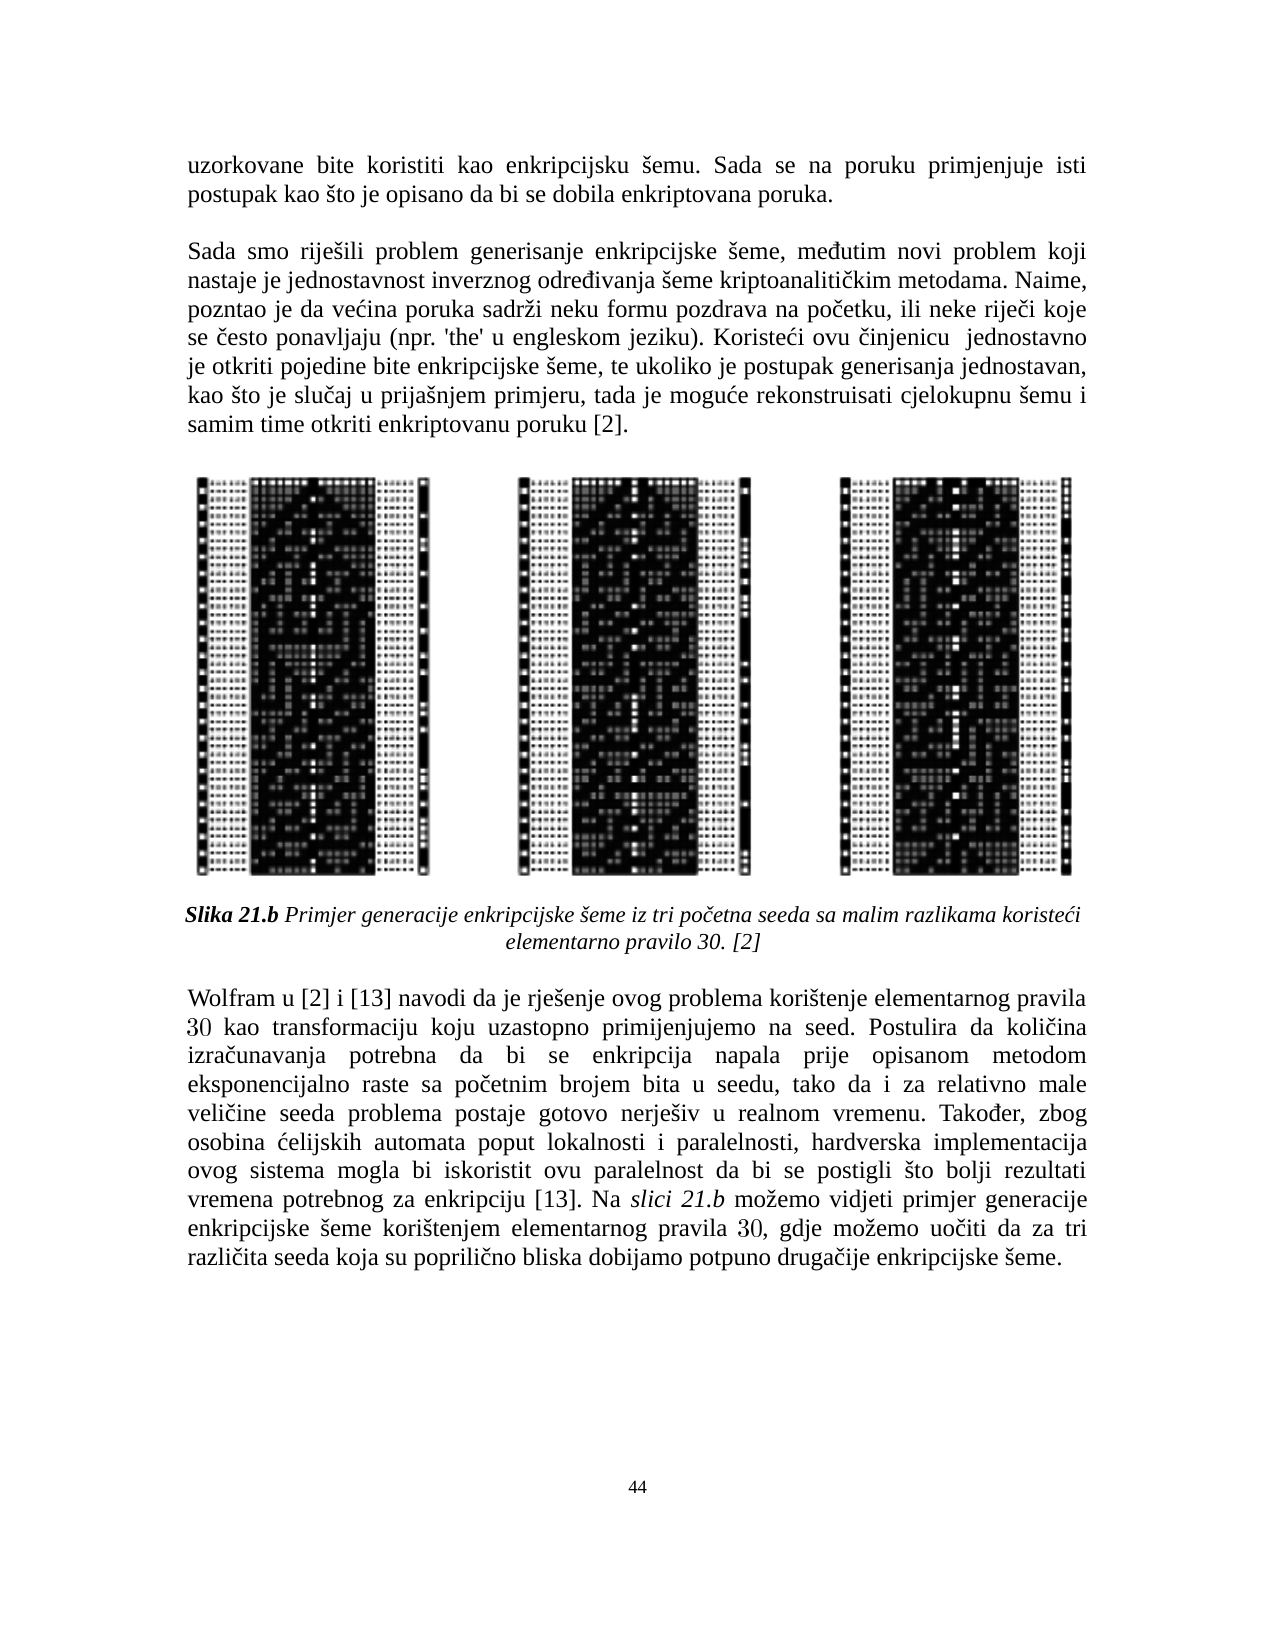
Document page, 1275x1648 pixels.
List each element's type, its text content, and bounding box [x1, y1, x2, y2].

picture [187, 1018, 211, 1036]
text Sada smo riješili problem generisanje enkripcijske šeme, međutim novi problem koji nastaje je jednostavnost inverznog određivanja šeme kriptoanalitičkim metodama. Naime, pozntao je da većina poruka sadrži neku formu pozdrava na početku, ili neke riječi koje se često ponavljaju (npr. 'the' u engleskom jeziku). Koristeći ovu činjenicu jednostavno je otkriti pojedine bite enkripcijske šeme, te ukoliko je postupak generisanja jednostavan, kao što je slučaj u prijašnjem primjeru, tada je moguće rekonstruisati cjelokupnu šemu i samim time otkriti enkriptovanu poruku [2]. [187, 236, 1088, 437]
text Slika 21.b Primjer generacije enkripcijske šeme iz tri početna seeda sa malim razlikama koristeći elementarno pravilo 30. [2] [184, 902, 1084, 954]
text Wolfram u [2] i [13] navodi da je rješenje ovog problema korištenje elementarnog pravila kao transformaciju koju uzastopno primijenjujemo na seed. Postulira da količina izračunavanja potrebna da bi se enkripcija napala prije opisanom metodom eksponencijalno raste sa početnim brojem bita u seedu, tako da i za relativno male veličine seeda problema postaje gotovo nerješiv u realnom vremenu. Također, zbog osobina ćelijskih automata poput lokalnosti i paralelnosti, hardverska implementacija ovog sistema mogla bi iskoristit ovu paralelnost da bi se postigli što bolji rezultati vremena potrebnog za enkripciju [13]. Na slici 21.b možemo vidjeti primjer generacije enkripcijske šeme korištenjem elementarnog pravila , gdje možemo uočiti da za tri različita seeda koja su poprilično bliska dobijamo potpuno drugačije enkripcijske šeme. [187, 983, 1088, 1271]
text uzorkovane bite koristiti kao enkripcijsku šemu. Sada se na poruku primjenjuje isti postupak kao što je opisano da bi se dobila enkriptovana poruka. [187, 150, 1088, 207]
picture [738, 1219, 762, 1237]
picture [187, 466, 1088, 889]
